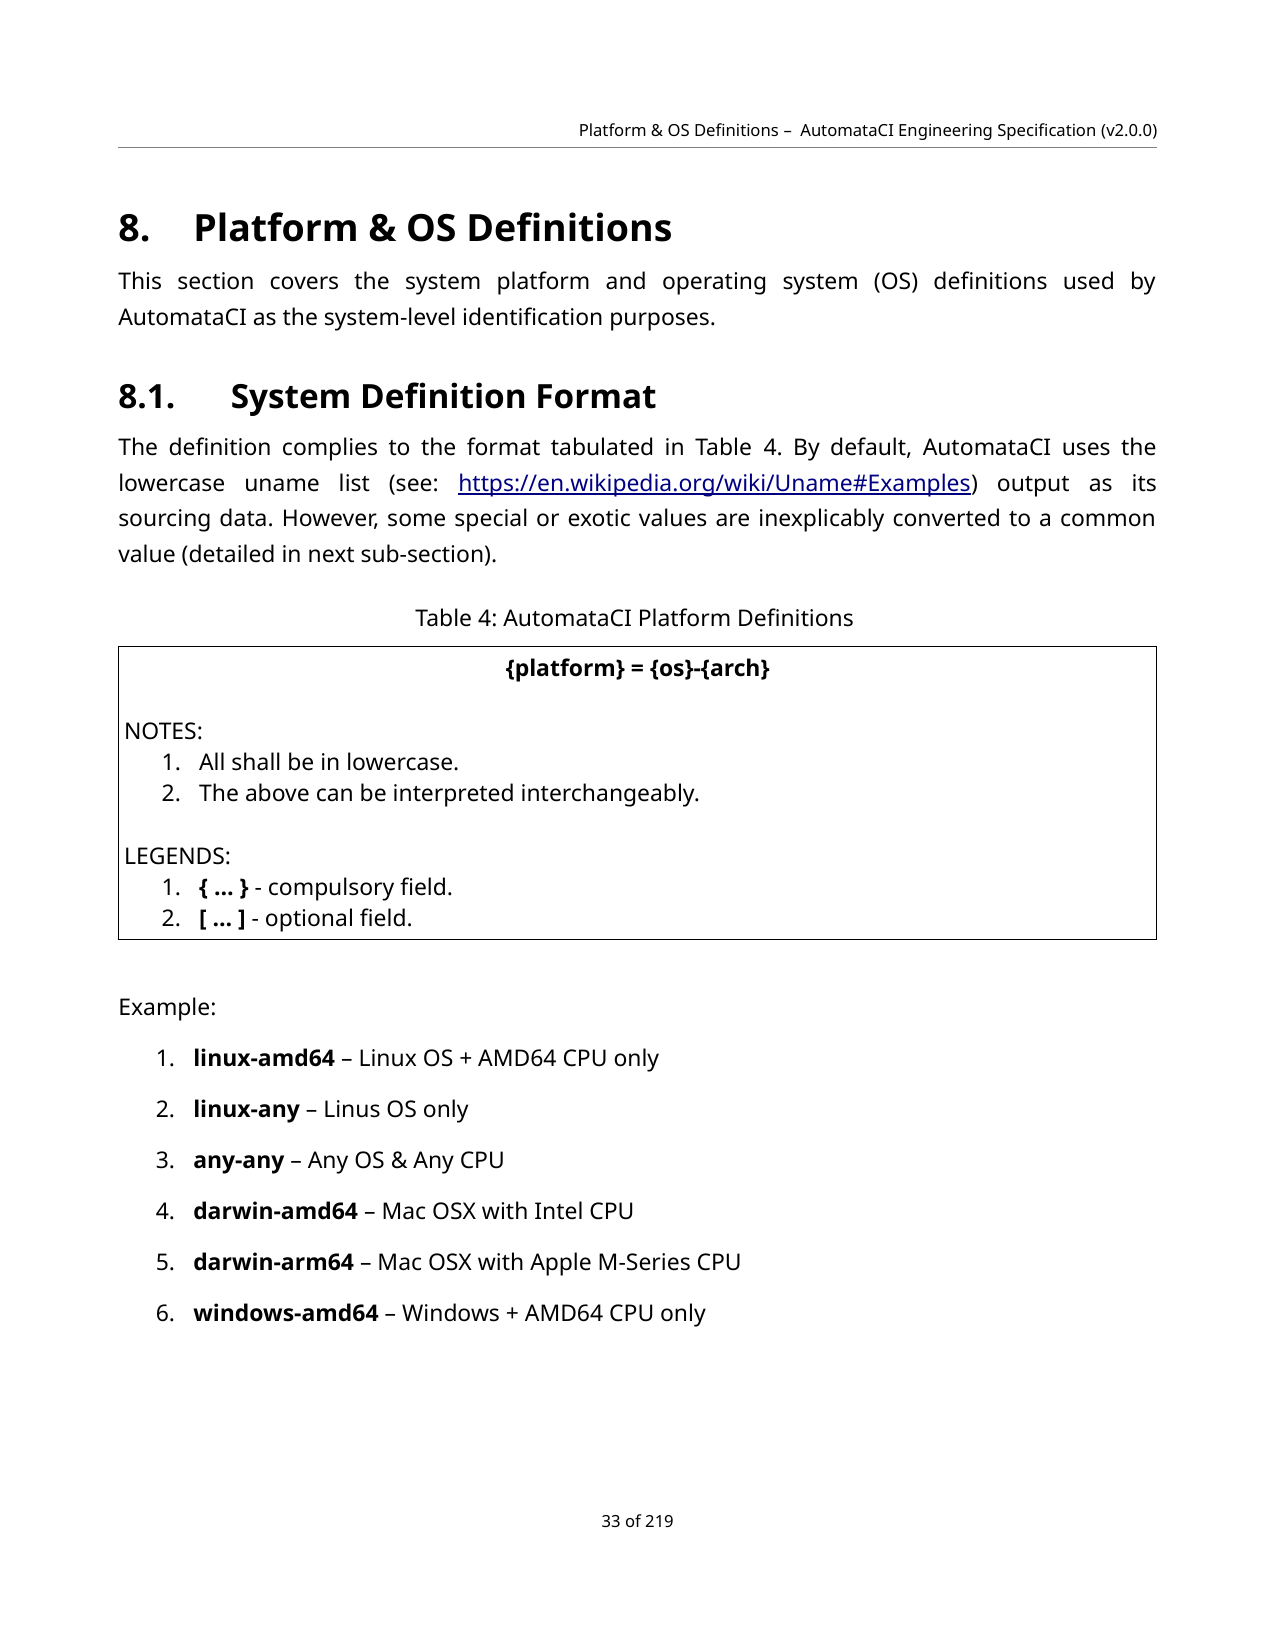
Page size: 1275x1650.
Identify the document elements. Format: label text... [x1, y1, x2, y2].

list darwin-arm64 – Mac OSX with Apple M-Series CPU [156, 1246, 1157, 1277]
list linux-amd64 – Linux OS + AMD64 CPU only [156, 1042, 1157, 1073]
subtitle Platform & OS Definitions [118, 201, 1157, 252]
table_header {platform} = {os}-{arch} NOTES: All shall be in lowercase. The above can be interpreted interchangeably. LEGENDS: { … } - compulsory field. [ … ] - optional field. [119, 647, 1156, 939]
text This section covers the system platform and operating system (OS) definitions used by AutomataCI as the system-level identification purposes. [118, 265, 1157, 332]
list any-any – Any OS & Any CPU [156, 1144, 1157, 1175]
list linux-any – Linus OS only [156, 1093, 1157, 1124]
text The definition complies to the format tabulated in Table 4. By default, AutomataCI uses the lowercase uname list (see: https://en.wikipedia.org/wiki/Uname#Examples) output as its sourcing data. However, some special or exotic values are inexplicably converted to a common value (detailed in next sub-section). [118, 431, 1157, 569]
text Example: [118, 991, 1157, 1022]
list windows-amd64 – Windows + AMD64 CPU only [156, 1297, 1157, 1328]
subtitle System Definition Format [118, 373, 1157, 418]
list darwin-amd64 – Mac OSX with Intel CPU [156, 1195, 1157, 1226]
text Table 4: AutomataCI Platform Definitions [118, 602, 1157, 633]
